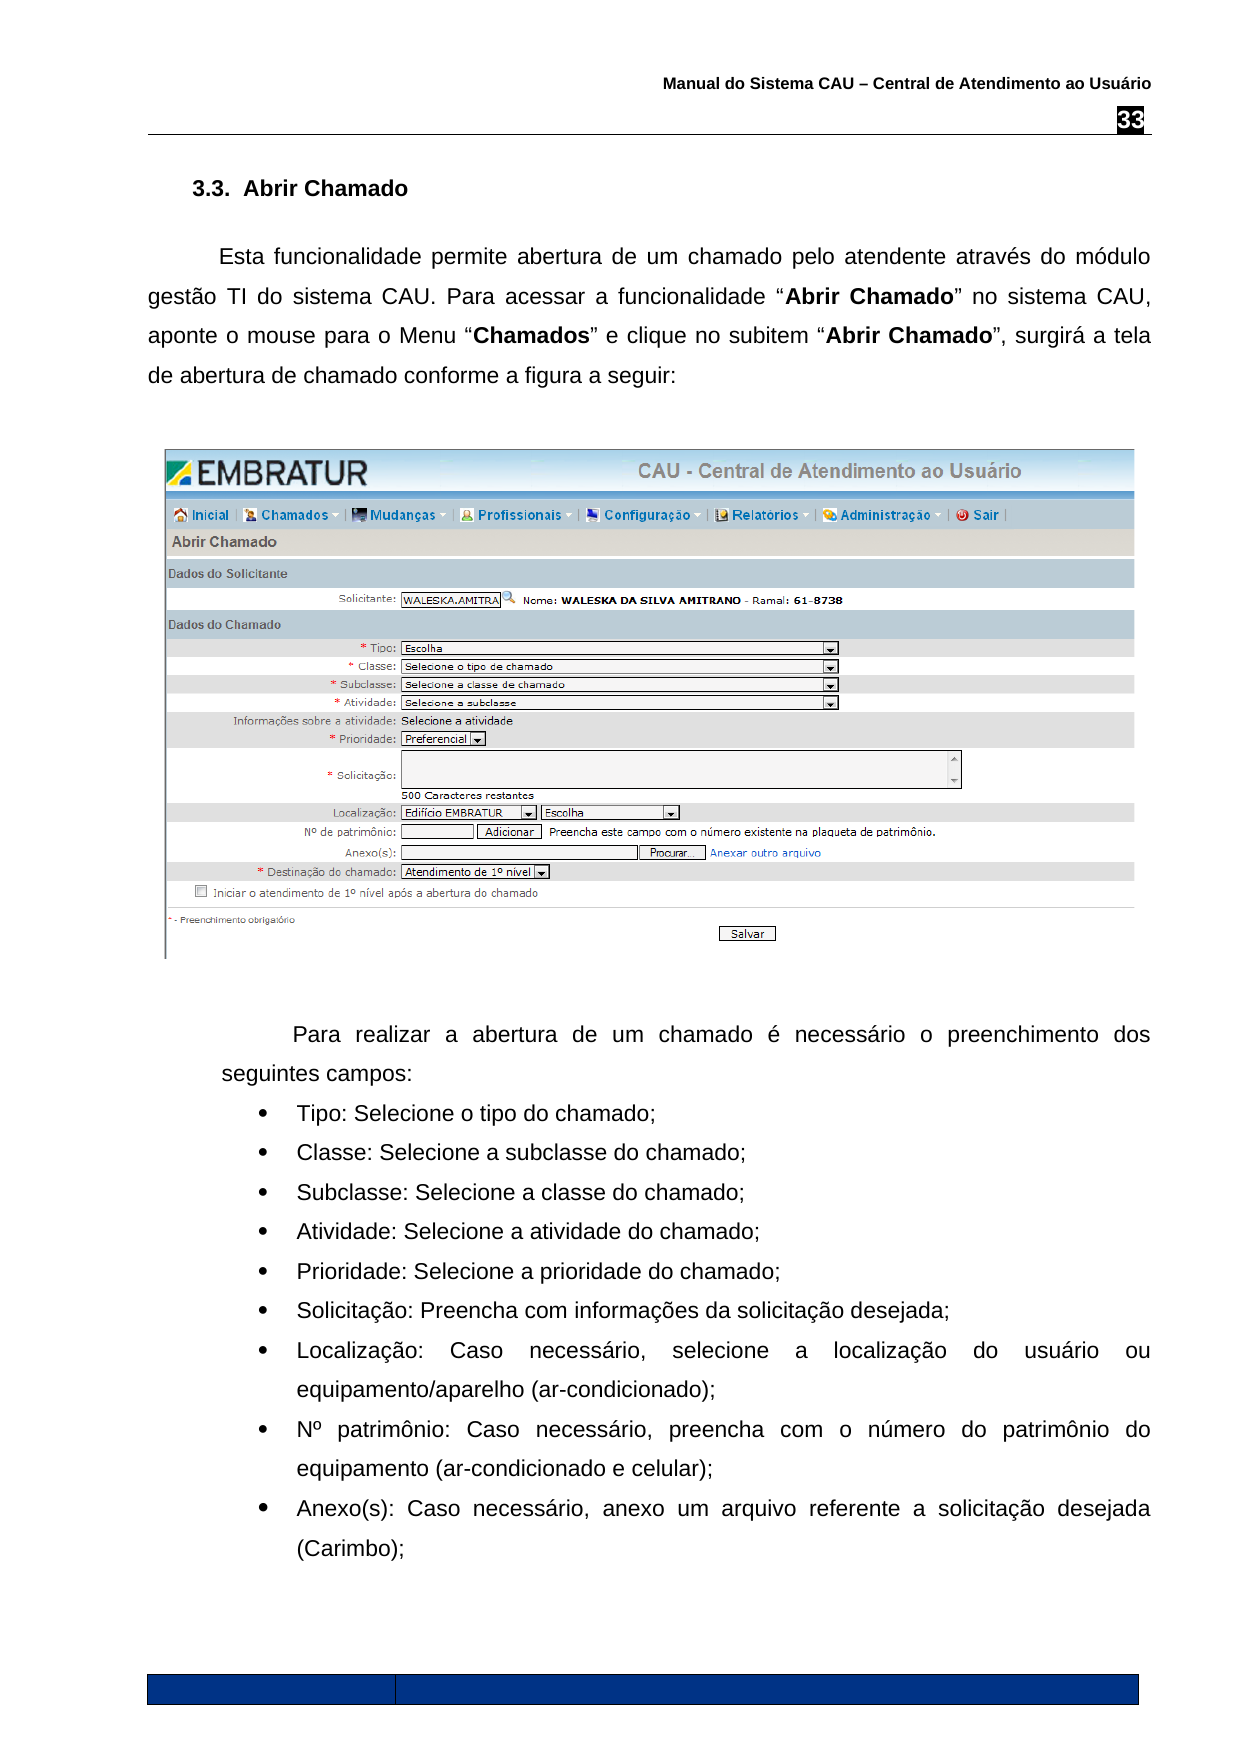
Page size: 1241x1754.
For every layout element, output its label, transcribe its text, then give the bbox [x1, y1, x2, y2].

list Nº patrimônio: Caso necessário, preencha com o número do patrimônio do equipamento (ar-condicionado e celular); [259, 1416, 1152, 1481]
list Classe: Selecione a subclasse do chamado; [259, 1139, 1152, 1166]
list Solicitação: Preencha com informações da solicitação desejada; [259, 1297, 1152, 1323]
list Atividade: Selecione a atividade do chamado; [259, 1218, 1152, 1244]
text Para realizar a abertura de um chamado é necessário o preenchimento dos seguintes campos: [221, 1021, 1152, 1087]
list Prioridade: Selecione a prioridade do chamado; [259, 1258, 1152, 1284]
text Esta funcionalidade permite abertura de um chamado pelo atendente através do módulo gestão TI do sistema CAU. Para acessar a funcionalidade “Abrir Chamado” no sistema CAU, aponte o mouse para o Menu “Chamados” e clique no subitem “Abrir Chamado”, surgirá a tela de abertura de chamado conforme a figura a seguir: [148, 243, 1152, 388]
list Tipo: Selecione o tipo do chamado; [259, 1100, 1152, 1126]
list Abrir Chamado [192, 175, 1152, 201]
list Anexo(s): Caso necessário, anexo um arquivo referente a solicitação desejada (Carimbo); [259, 1494, 1152, 1561]
picture [164, 449, 1135, 959]
list Subclasse: Selecione a classe do chamado; [259, 1179, 1152, 1205]
list Localização: Caso necessário, selecione a localização do usuário ou equipamento/aparelho (ar-condicionado); [259, 1337, 1152, 1402]
